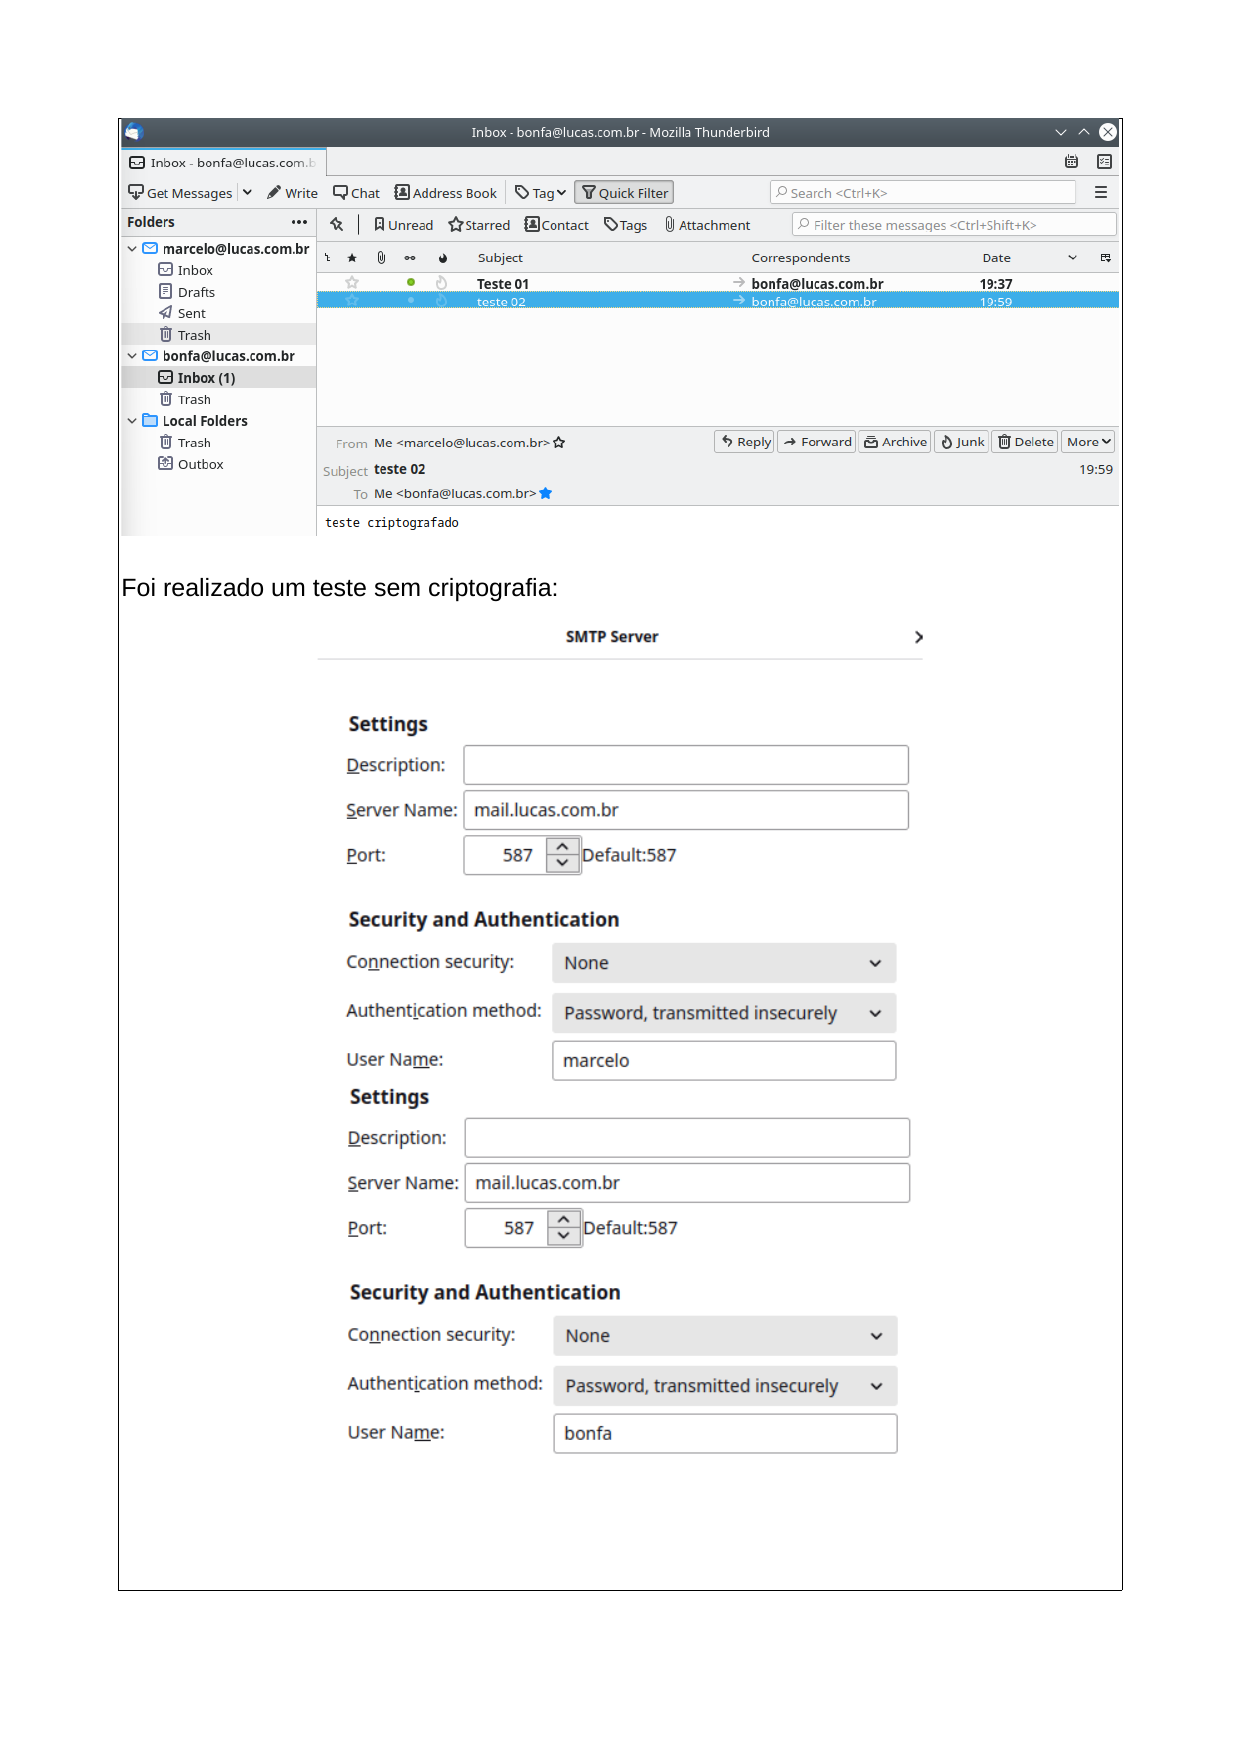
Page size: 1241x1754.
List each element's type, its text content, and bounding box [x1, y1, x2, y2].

picture [121, 118, 1119, 536]
text Foi realizado um teste sem criptografia: [119, 119, 1122, 601]
picture [317, 621, 938, 1460]
